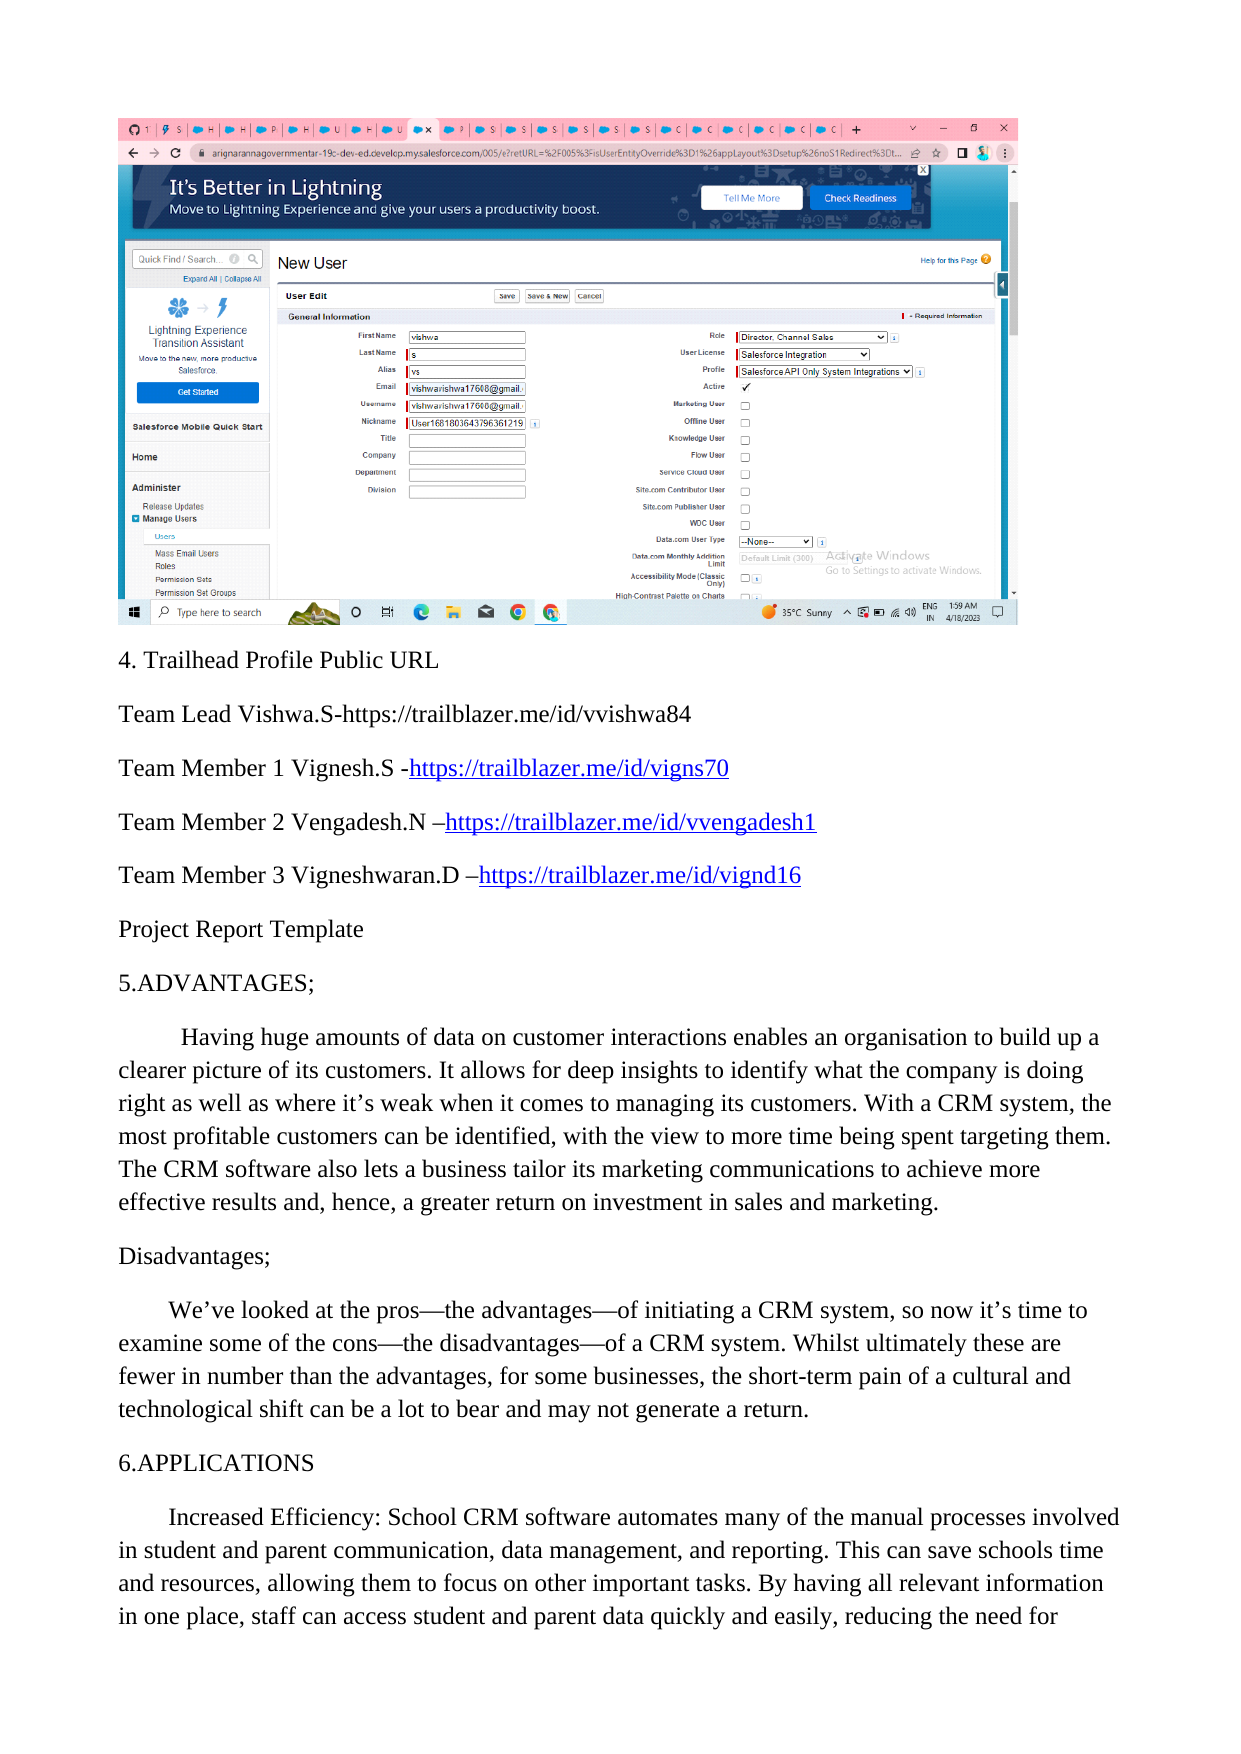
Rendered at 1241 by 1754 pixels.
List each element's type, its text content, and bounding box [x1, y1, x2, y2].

text Team Member 2 Vengadesh.N –https://trailblazer.me/id/vvengadesh1 [118, 807, 1122, 836]
text Increased Efficiency: School CRM software automates many of the manual processes involved in student and parent communication, data management, and reporting. This can save schools time and resources, allowing them to focus on other important tasks. By having all relevant information in one place, staff can access student and parent data quickly and easily, reducing the need for [118, 1502, 1122, 1629]
text Disadvantages; [118, 1241, 1122, 1270]
text 4. Trailhead Profile Public URL [118, 645, 1122, 674]
text 6.APPLICATIONS [118, 1448, 1122, 1477]
text We’ve looked at the pros—the advantages—of initiating a CRM system, so now it’s time to examine some of the cons—the disadvantages—of a CRM system. Whilst ultimately these are fewer in number than the advantages, for some businesses, the short-term pain of a cultural and technological shift can be a lot to bear and may not generate a return. [118, 1295, 1122, 1423]
text 5.ADVANTAGES; [118, 968, 1122, 997]
text Project Report Template [118, 914, 1122, 943]
text Team Lead Vishwa.S-https://trailblazer.me/id/vvishwa84 [118, 699, 1122, 728]
text Having huge amounts of data on customer interactions enables an organisation to build up a clearer picture of its customers. It allows for deep insights to identify what the company is doing right as well as where it’s weak when it comes to managing its customers. With a CRM system, the most profitable customers can be identified, with the view to more time being spent targeting them. The CRM software also lets a business tailor its marketing communications to achieve more effective results and, hence, a greater return on investment in sales and marketing. [118, 1022, 1122, 1216]
text Team Member 3 Vigneshwaran.D –https://trailblazer.me/id/vignd16 [118, 861, 1122, 889]
text Team Member 1 Vignesh.S -https://trailblazer.me/id/vigns70 [118, 753, 1122, 782]
